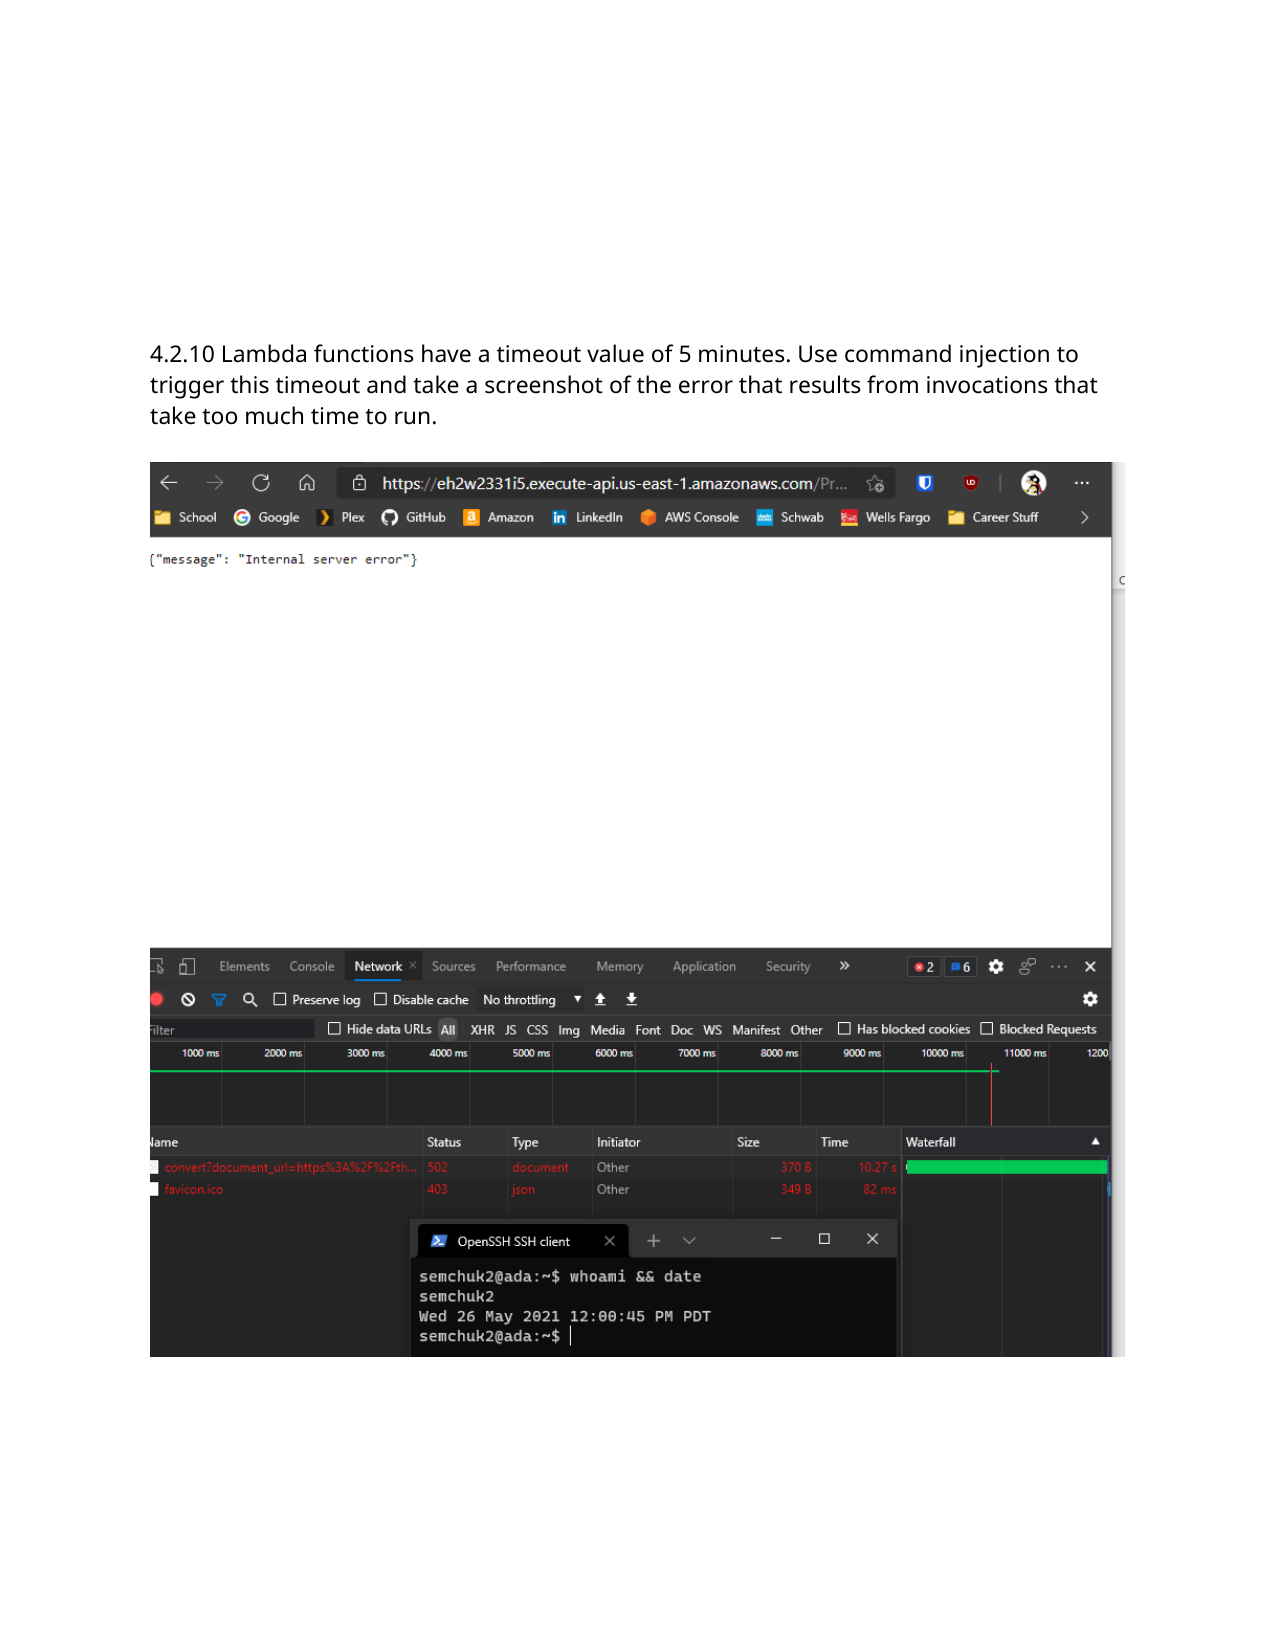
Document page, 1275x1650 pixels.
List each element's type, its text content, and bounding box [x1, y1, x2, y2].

text 4.2.10 Lambda functions have a timeout value of 5 minutes. Use command injection to trigger this timeout and take a screenshot of the error that results from invocations that take too much time to run. [150, 337, 1125, 431]
picture [150, 462, 1125, 1357]
